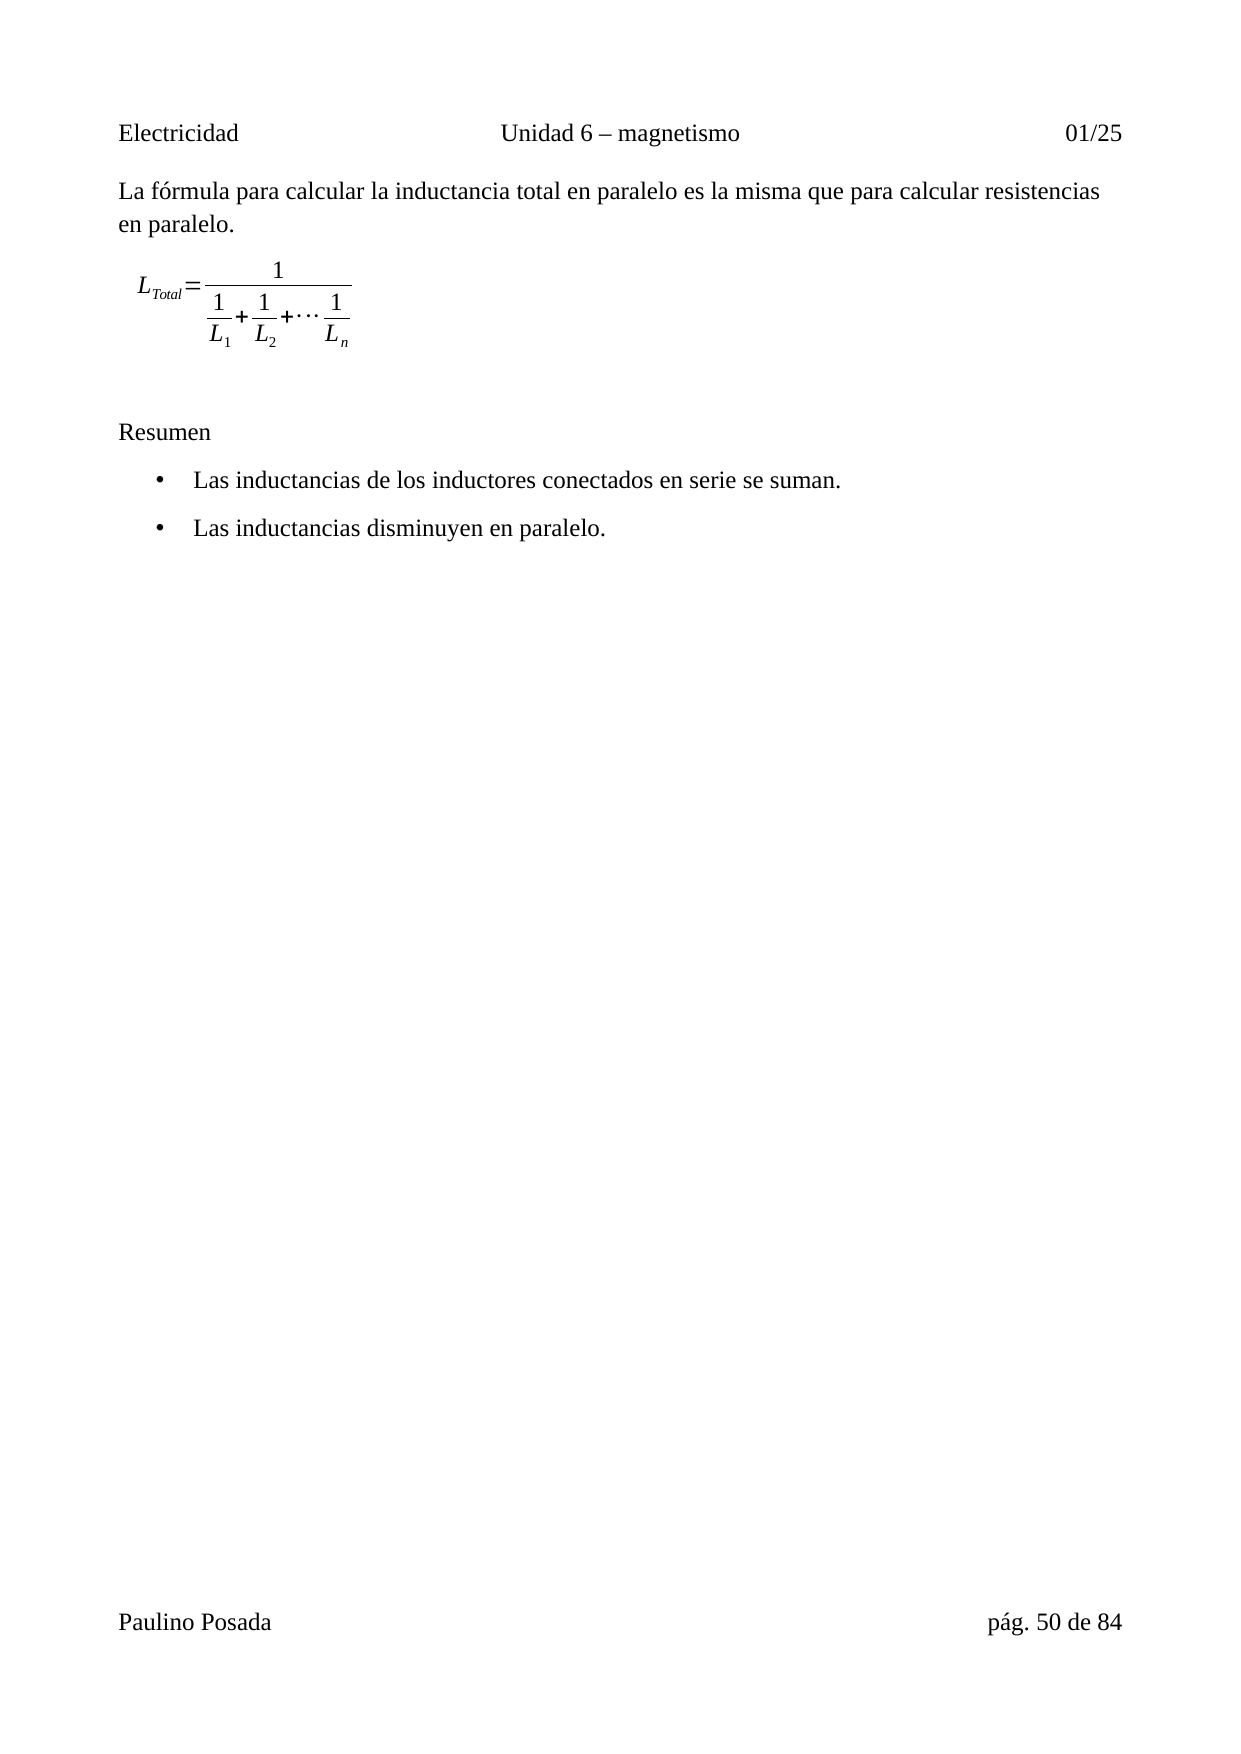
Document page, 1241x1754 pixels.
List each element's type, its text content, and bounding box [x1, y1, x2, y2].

text Resumen [118, 417, 1122, 446]
list Las inductancias disminuyen en paralelo. [156, 513, 1122, 541]
list Las inductancias de los inductores conectados en serie se suman. [156, 465, 1122, 494]
text La fórmula para calcular la inductancia total en paralelo es la misma que para calcular resistencias en paralelo. [118, 176, 1122, 238]
